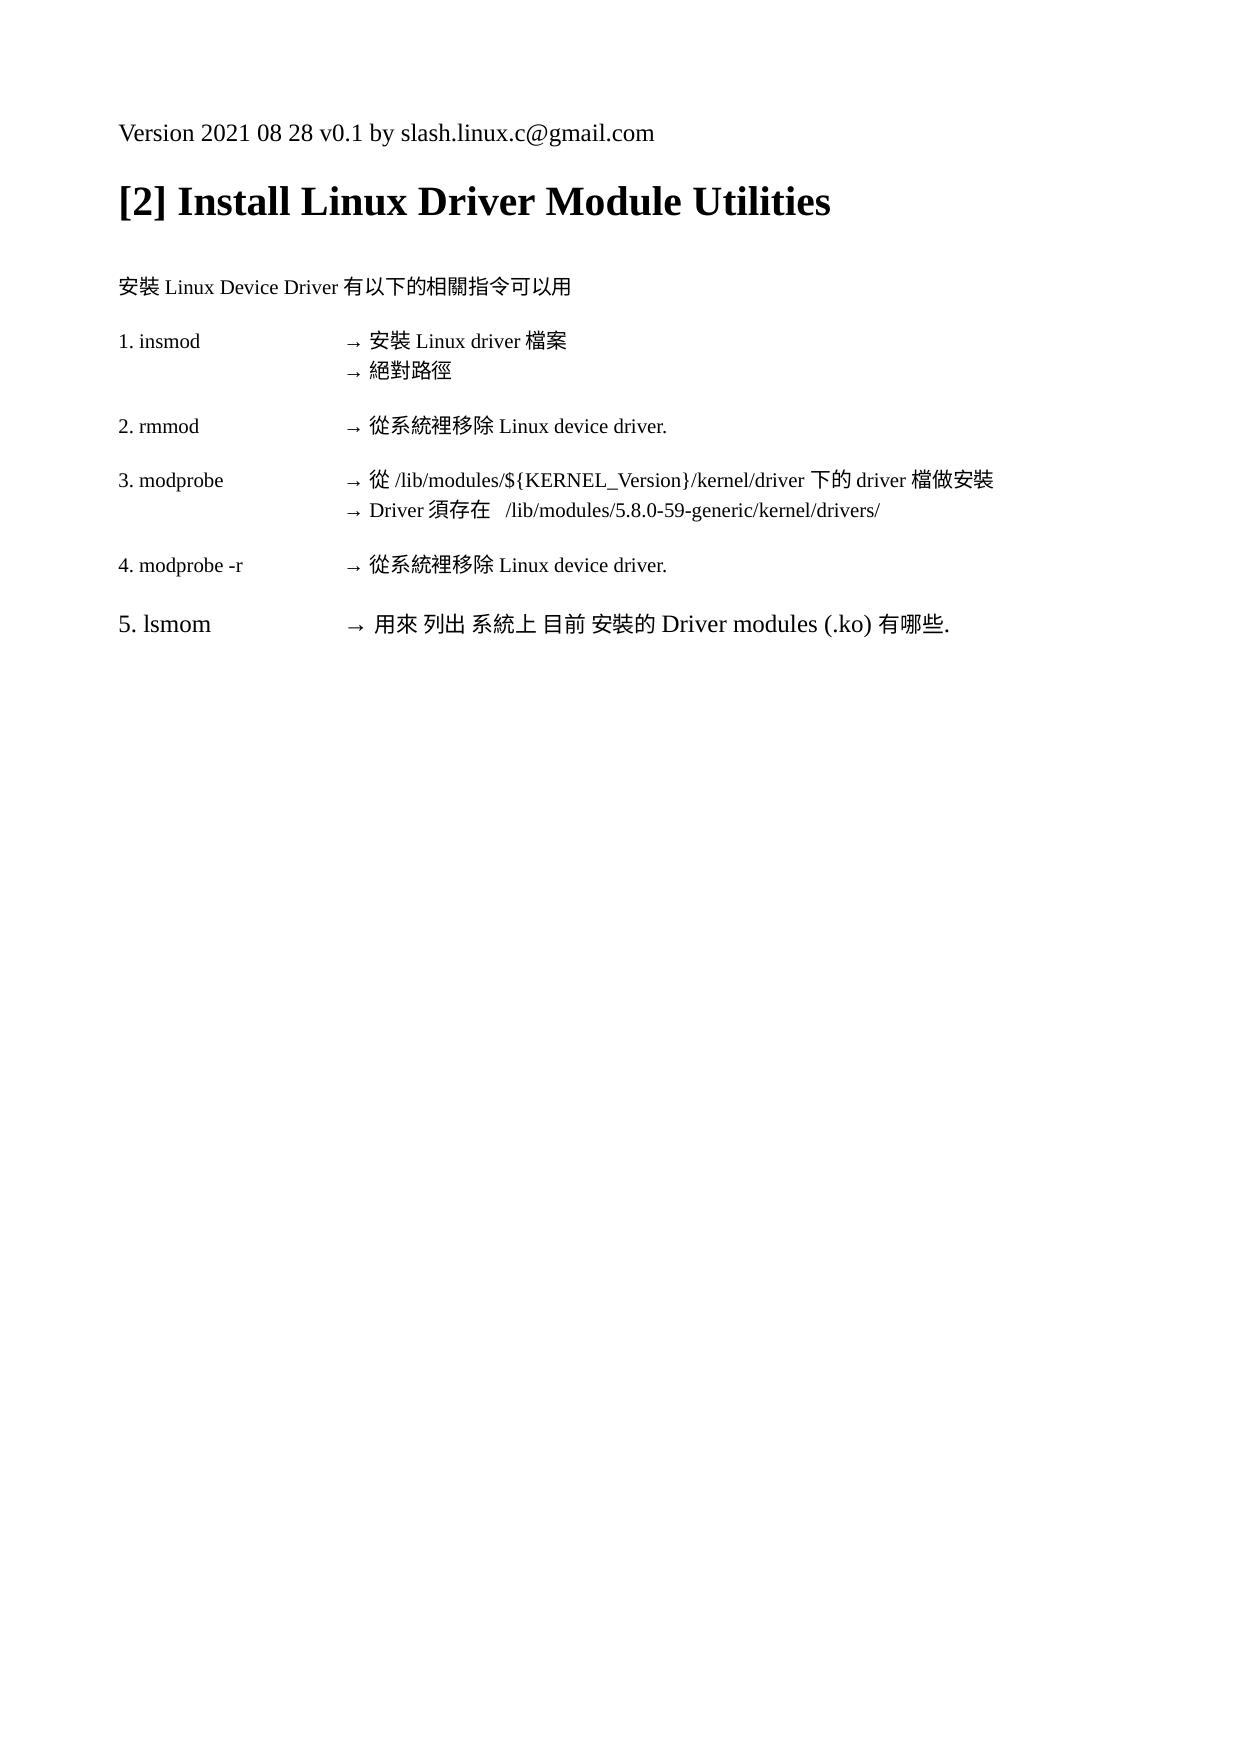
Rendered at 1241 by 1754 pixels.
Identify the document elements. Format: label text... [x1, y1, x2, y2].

text → 絕對路徑 [118, 355, 1122, 385]
text 1. insmod → 安裝 Linux driver 檔案 [118, 324, 1122, 355]
text 安裝 Linux Device Driver 有以下的相關指令可以用 [118, 270, 1122, 301]
text 2. rmmod → 從系統裡移除 Linux device driver. [118, 409, 1122, 439]
subtitle [2] Install Linux Driver Module Utilities [118, 176, 1122, 258]
text 4. modprobe -r → 從系統裡移除 Linux device driver. [118, 548, 1122, 578]
text → Driver 須存在 /lib/modules/5.8.0-59-generic/kernel/drivers/ [118, 493, 1122, 524]
text 5. lsmom → 用來 列出 系統上 目前 安裝的 Driver modules (.ko) 有哪些. [118, 607, 1122, 638]
text 3. modprobe → 從 /lib/modules/${KERNEL_Version}/kernel/driver 下的 driver 檔做安裝 [118, 463, 1122, 493]
